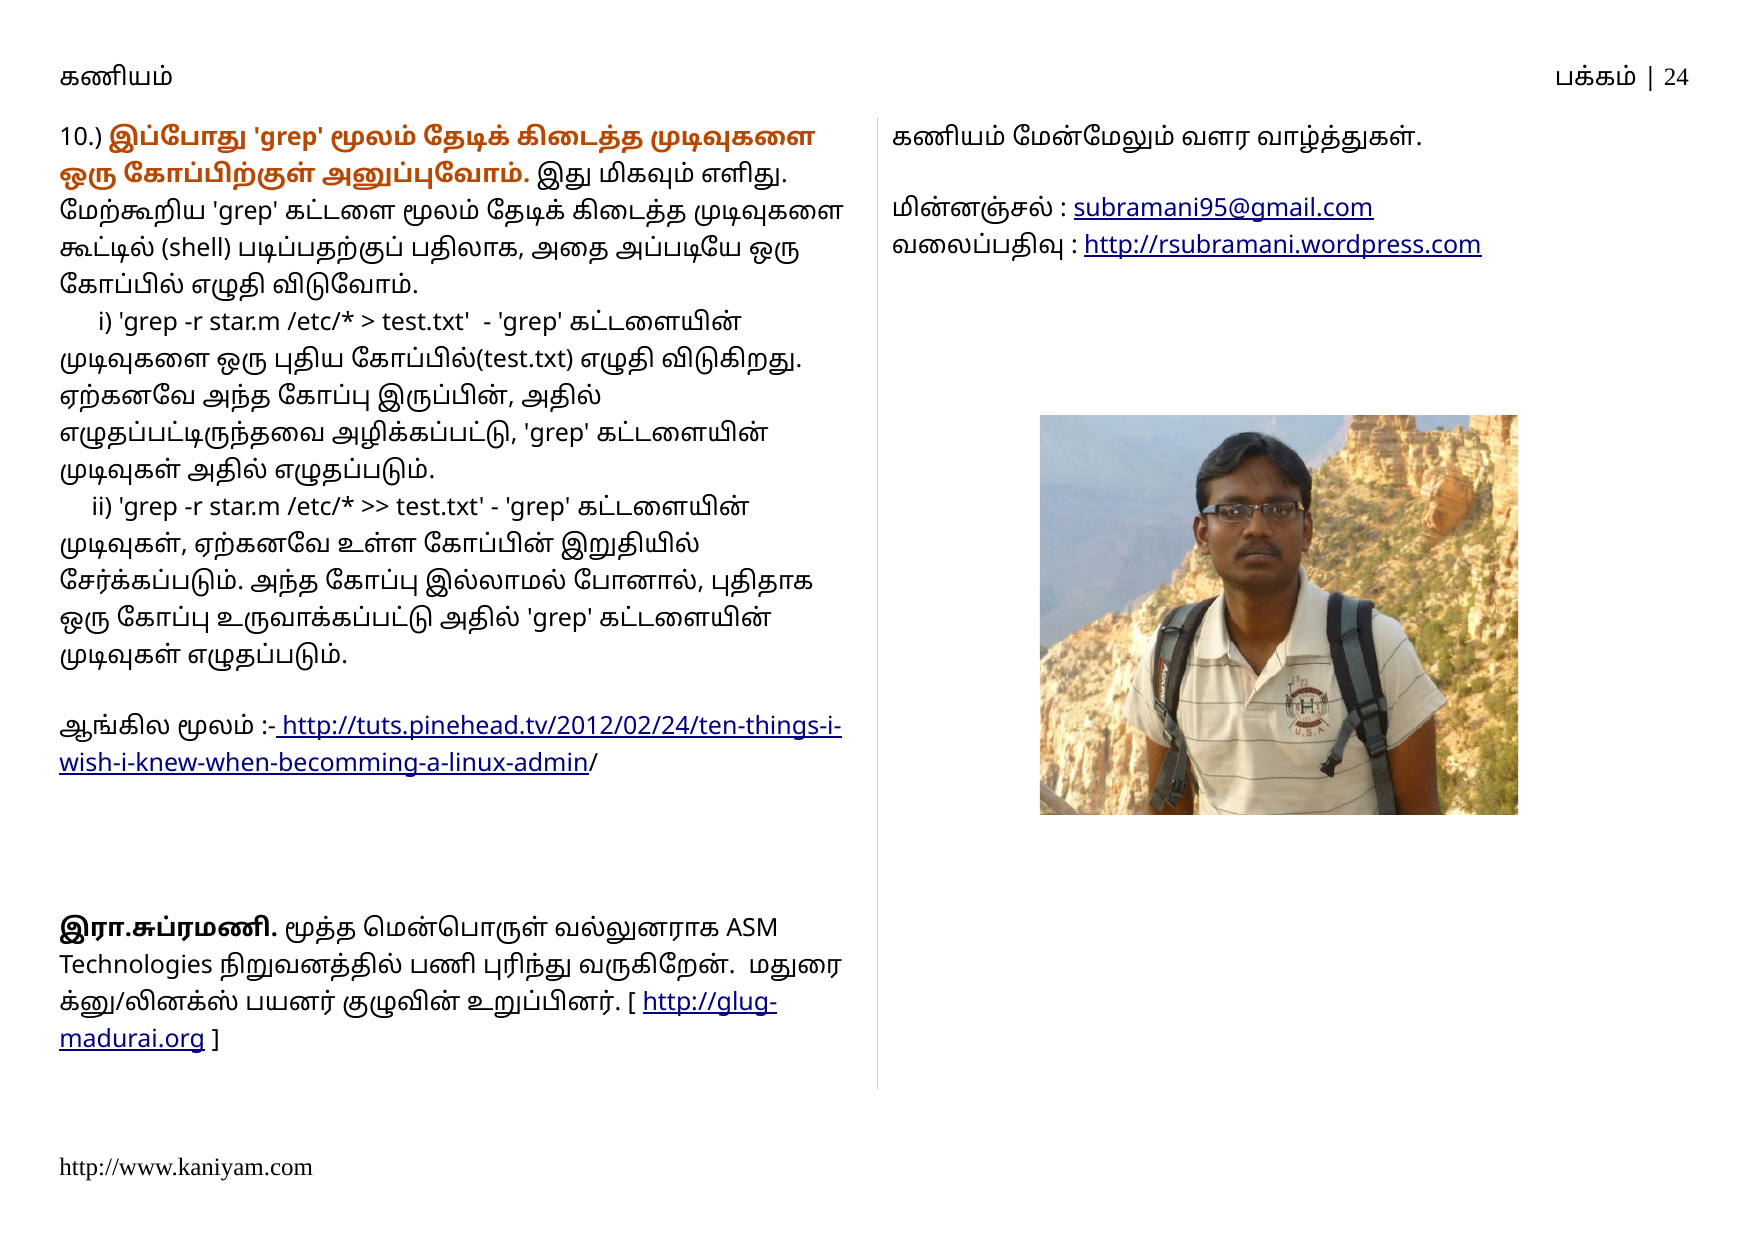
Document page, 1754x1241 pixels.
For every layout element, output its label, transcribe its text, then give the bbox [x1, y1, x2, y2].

picture [1039, 415, 1519, 815]
text இரா.சுப்ரமணி. மூத்த மென்பொருள் வல்லுனராக ASM Technologies நிறுவனத்தில் பணி புரிந்து வருகிறேன். மதுரை க்னு/லினக்ஸ் பயனர் குழுவின் உறுப்பினர். [ http://glug-madurai.org ] [59, 909, 862, 1054]
text கணியம் மேன்மேலும் வளர வாழ்த்துகள். மின்னஞ்சல் : subramani95@gmail.com வலைப்பதிவு : http://rsubramani.wordpress.com [892, 118, 1695, 263]
text 10.) இப்போது 'grep' மூலம் தேடிக் கிடைத்த முடிவுகளை ஒரு கோப்பிற்குள் அனுப்புவோம். இது மிகவும் எளிது. மேற்கூறிய 'grep' கட்டளை மூலம் தேடிக் கிடைத்த முடிவுகளை கூட்டில் (shell) படிப்பதற்குப் பதிலாக, அதை அப்படியே ஒரு கோப்பில் எழுதி விடுவோம். i) 'grep -r star.m /etc/* > test.txt' - 'grep' கட்டளையின் முடிவுகளை ஒரு புதிய கோப்பில்(test.txt) எழுதி விடுகிறது. ஏற்கனவே அந்த கோப்பு இருப்பின், அதில் எழுதப்பட்டிருந்தவை அழிக்கப்பட்டு, 'grep' கட்டளையின் முடிவுகள் அதில் எழுதப்படும். ii) 'grep -r star.m /etc/* >> test.txt' - 'grep' கட்டளையின் முடிவுகள், ஏற்கனவே உள்ள கோப்பின் இறுதியில் சேர்க்கப்படும். அந்த கோப்பு இல்லாமல் போனால், புதிதாக ஒரு கோப்பு உருவாக்கப்பட்டு அதில் 'grep' கட்டளையின் முடிவுகள் எழுதப்படும். ஆங்கில மூலம் :- http://tuts.pinehead.tv/2012/02/24/ten-things-i-wish-i-knew-when-becomming-a-linux-admin/ [59, 118, 862, 841]
text [59, 1054, 862, 1088]
